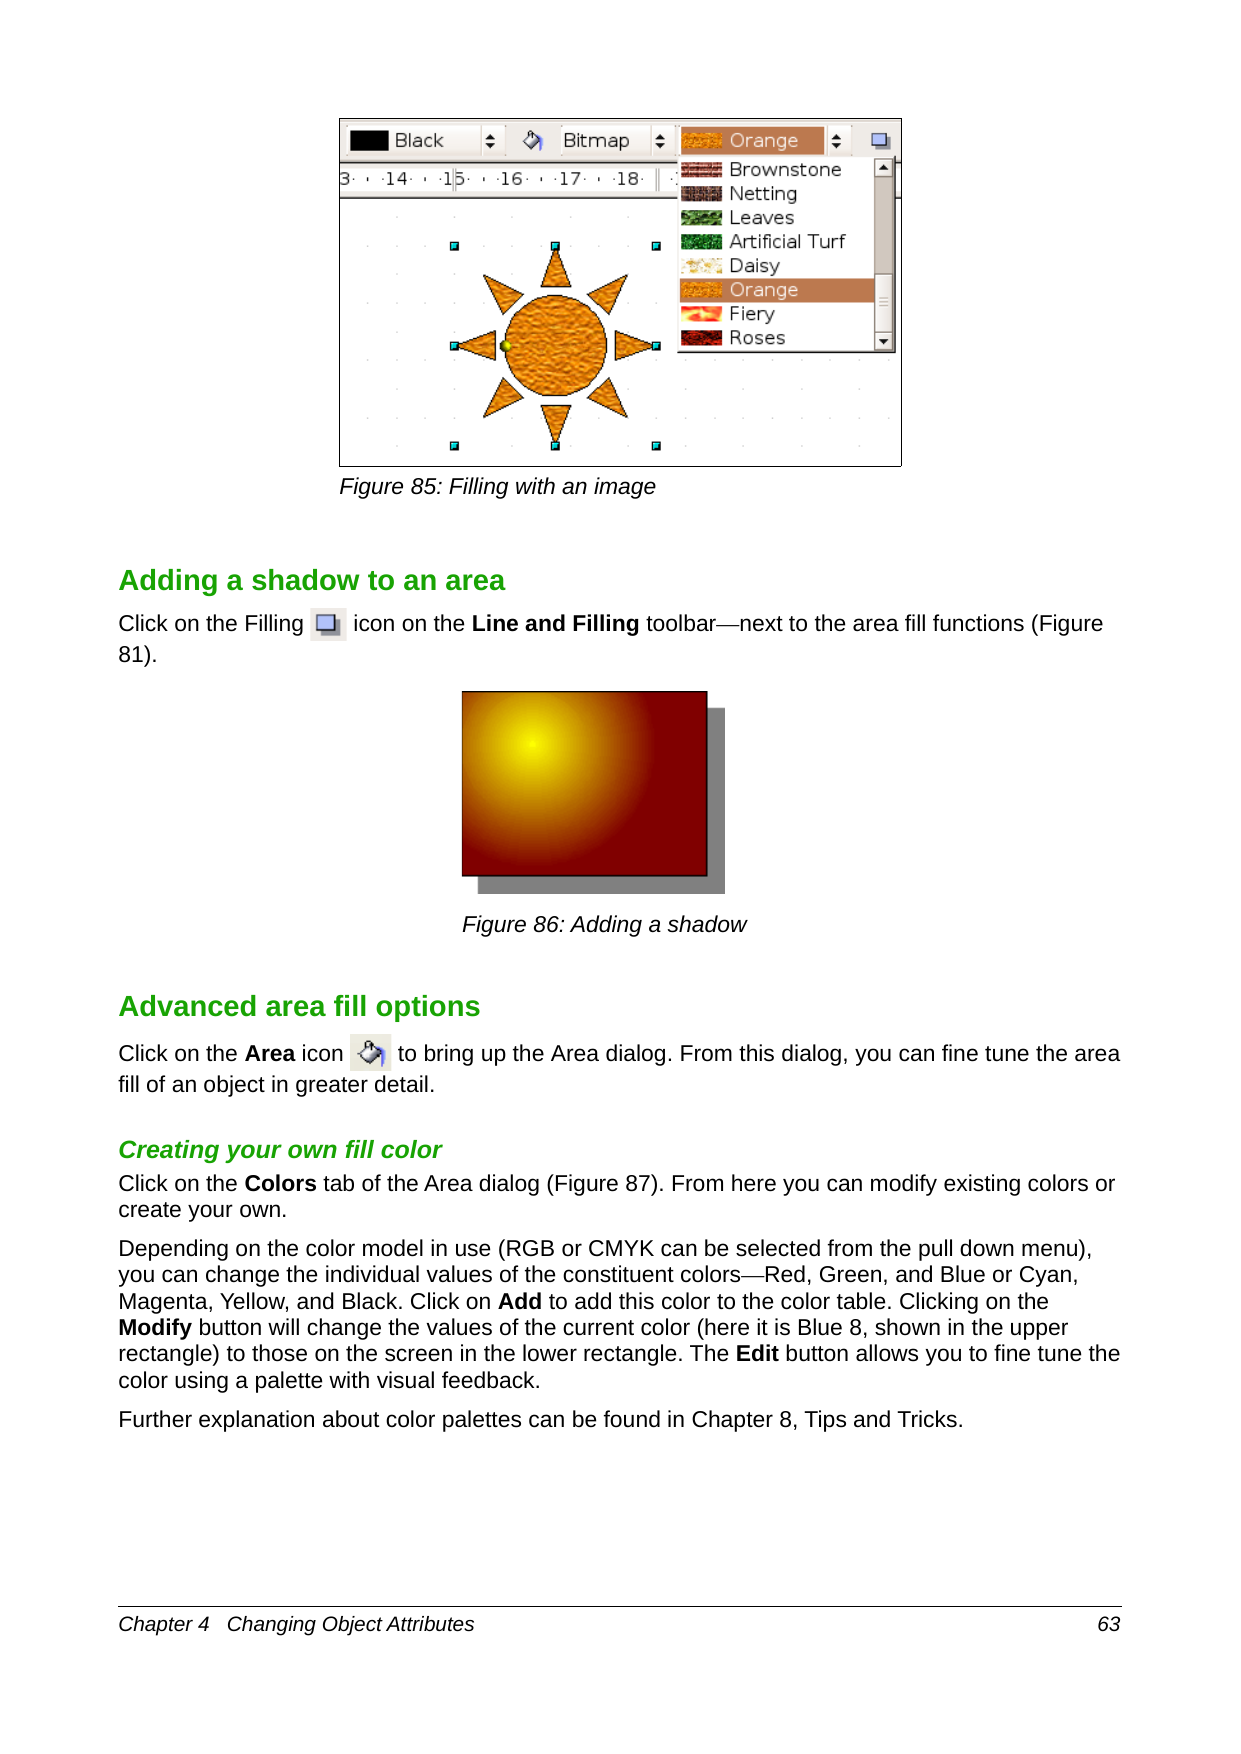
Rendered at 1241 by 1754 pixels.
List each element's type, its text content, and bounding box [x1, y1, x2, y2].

picture [461, 691, 725, 894]
picture [340, 119, 901, 466]
text Click on the Area icon to bring up the Area dialog. From this dialog, you can fine tune the area fill of an object in greater detail. [118, 1035, 1122, 1097]
text Click on the Filling icon on the Line and Filling toolbar—next to the area fill functions (Figure 81). [118, 609, 1122, 667]
subtitle Advanced area fill options [118, 989, 1122, 1022]
picture [350, 1034, 392, 1071]
subtitle Adding a shadow to an area [118, 563, 1122, 596]
text Click on the Colors tab of the Area dialog (Figure 87). From here you can modify existing colors or create your own. [118, 1169, 1122, 1222]
text Depending on the color model in use (RGB or CMYK can be selected from the pull down menu), you can change the individual values of the constituent colors—Red, Green, and Blue or Cyan, Magenta, Yellow, and Black. Click on Add to add this color to the color table. Clicking on the Modify button will change the values of the current color (here it is Blue 8, shown in the upper rectangle) to those on the screen in the lower rectangle. The Edit button allows you to fine tune the color using a palette with visual feedback. [118, 1235, 1122, 1393]
picture [310, 608, 347, 641]
text Figure 85: Filling with an image [339, 473, 901, 499]
text Further explanation about color palettes can be found in Chapter 8, Tips and Tricks. [118, 1406, 1122, 1432]
text Figure 86: Adding a shadow [462, 911, 778, 938]
subtitle Creating your own fill color [118, 1134, 1122, 1163]
